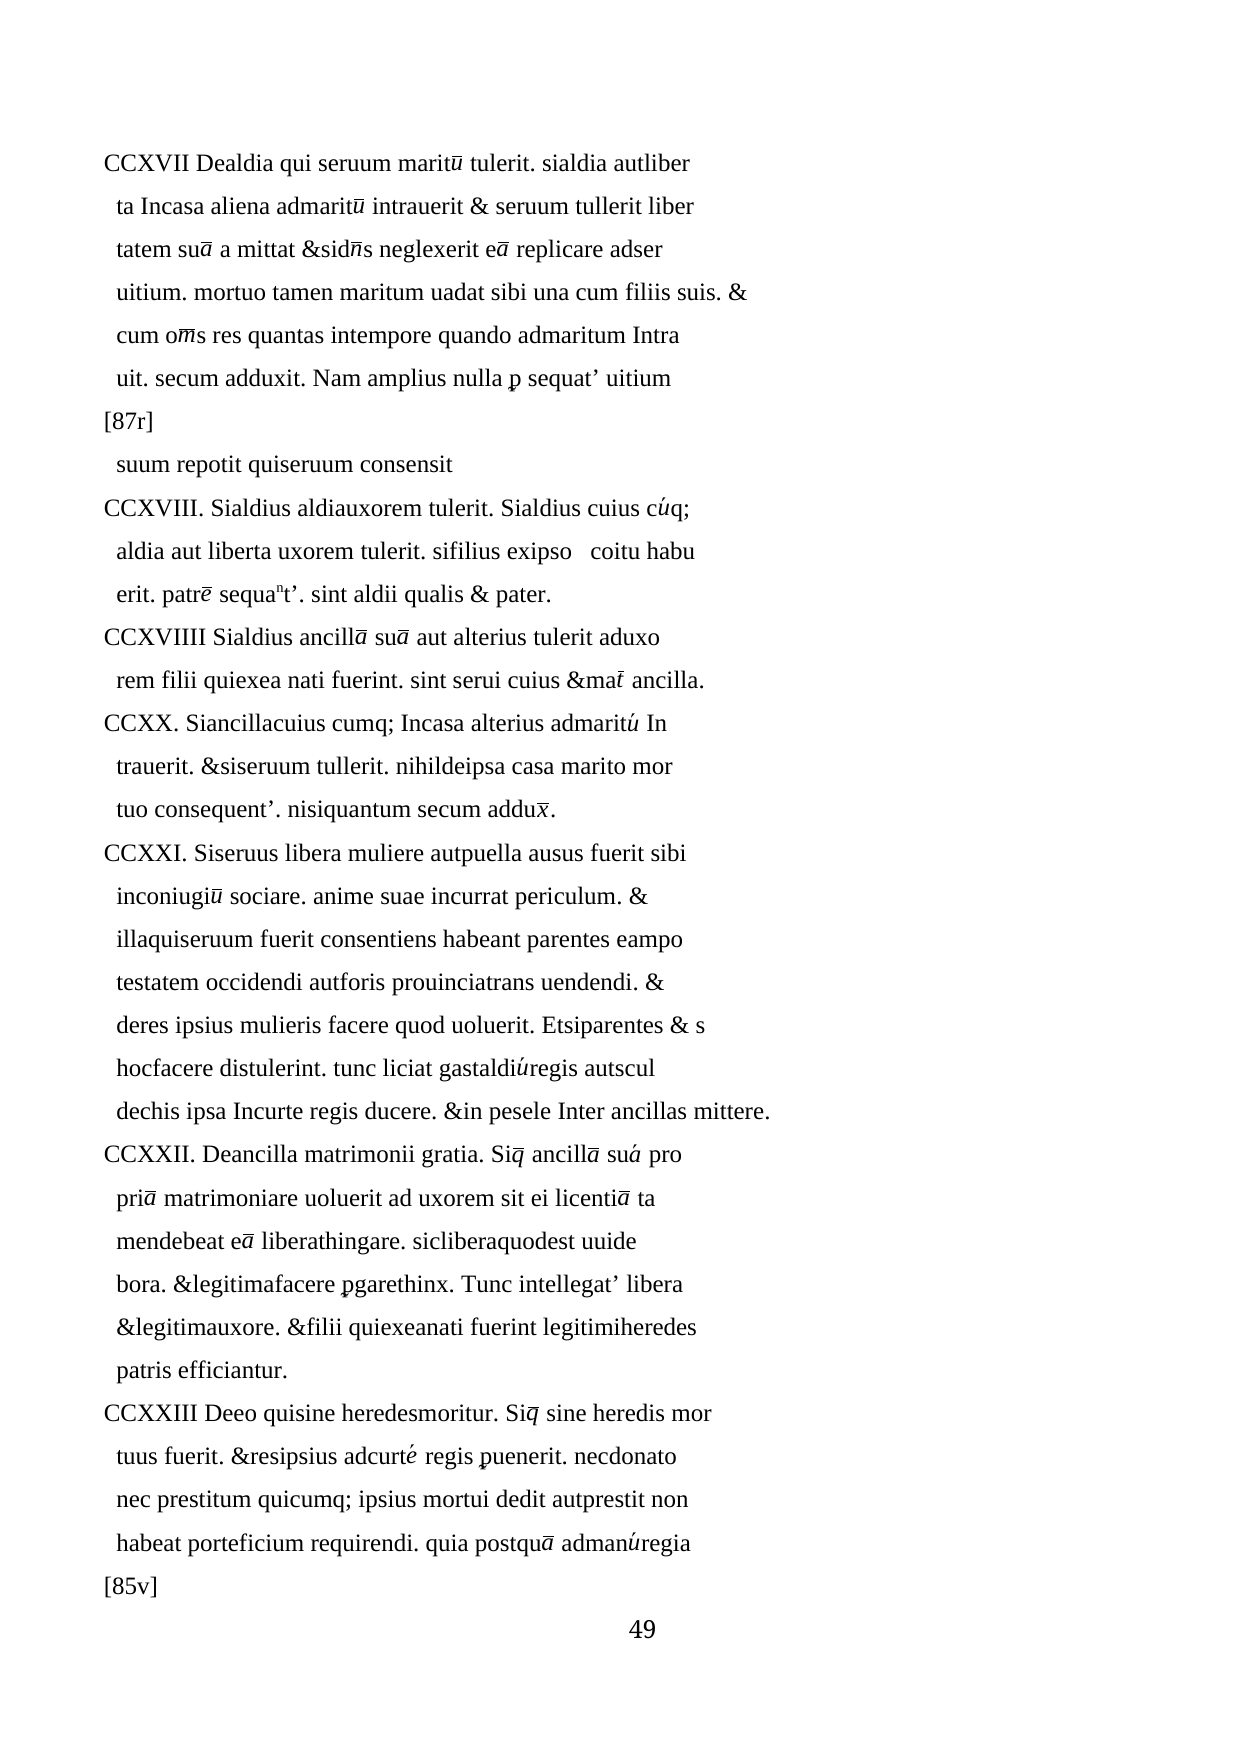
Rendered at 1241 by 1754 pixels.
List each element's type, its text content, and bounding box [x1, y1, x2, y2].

text tuus fuerit. &resipsius adcurt regis ᵱuenerit. necdonato [103, 1441, 1211, 1470]
text [87r] [103, 406, 1211, 435]
text uit. secum adduxit. Nam amplius nulla ᵱ sequat’ uitium [103, 363, 1211, 392]
text tuo consequent’. nisiquantum secum addu. [103, 794, 1211, 823]
text deres ipsius mulieris facere quod uoluerit. Etsiparentes & s [103, 1010, 1211, 1039]
text uitium. mortuo tamen maritum uadat sibi una cum filiis suis. & [103, 277, 1211, 306]
text suum repotit quiseruum consensit [103, 449, 1211, 478]
text CCXVIIII Sialdius ancill su aut alterius tulerit aduxo [103, 622, 1211, 651]
text tatem su a mittat &sids neglexerit e replicare adser [103, 234, 1211, 263]
text patris efficiantur. [103, 1355, 1211, 1384]
text mendebeat e liberathingare. sicliberaquodest uuide [103, 1226, 1211, 1254]
text CCXX. Siancillacuius cumq; Incasa alterius admarit In [103, 708, 1211, 737]
text trauerit. &siseruum tullerit. nihildeipsa casa marito mor [103, 751, 1211, 780]
text nec prestitum quicumq; ipsius mortui dedit autprestit non [103, 1484, 1211, 1513]
text CCXVIII. Sialdius aldiauxorem tulerit. Sialdius cuius cq; [103, 493, 1211, 521]
text aldia aut liberta uxorem tulerit. sifilius exipso coitu habu [103, 536, 1211, 564]
text bora. &legitimafacere ᵱgarethinx. Tunc intellegat’ libera [103, 1269, 1211, 1298]
text illaquiseruum fuerit consentiens habeant parentes eampo [103, 924, 1211, 953]
text CCXXII. Deancilla matrimonii gratia. Si ancill su pro [103, 1139, 1211, 1168]
text habeat porteficium requirendi. quia postqu admanregia [103, 1528, 1211, 1556]
text rem filii quiexea nati fuerint. sint serui cuius &ma ancilla. [103, 665, 1211, 694]
text ta Incasa aliena admarit intrauerit & seruum tullerit liber [103, 191, 1211, 219]
text dechis ipsa Incurte regis ducere. &in pesele Inter ancillas mittere. [103, 1096, 1211, 1125]
text cum os res quantas intempore quando admaritum Intra [103, 320, 1211, 349]
text pri matrimoniare uoluerit ad uxorem sit ei licenti ta [103, 1183, 1211, 1211]
text [85v] [103, 1571, 1211, 1599]
text inconiugi sociare. anime suae incurrat periculum. & [103, 881, 1211, 909]
text CCXVII Dealdia qui seruum marit tulerit. sialdia autliber [103, 148, 1211, 176]
text erit. patr sequant’. sint aldii qualis & pater. [103, 579, 1211, 608]
text CCXXI. Siseruus libera muliere autpuella ausus fuerit sibi [103, 838, 1211, 866]
text &legitimauxore. &filii quiexeanati fuerint legitimiheredes [103, 1312, 1211, 1341]
text CCXXIII Deeo quisine heredesmoritur. Si sine heredis mor [103, 1398, 1211, 1427]
text hocfacere distulerint. tunc liciat gastaldiregis autscul [103, 1053, 1211, 1082]
text testatem occidendi autforis prouinciatrans uendendi. & [103, 967, 1211, 996]
